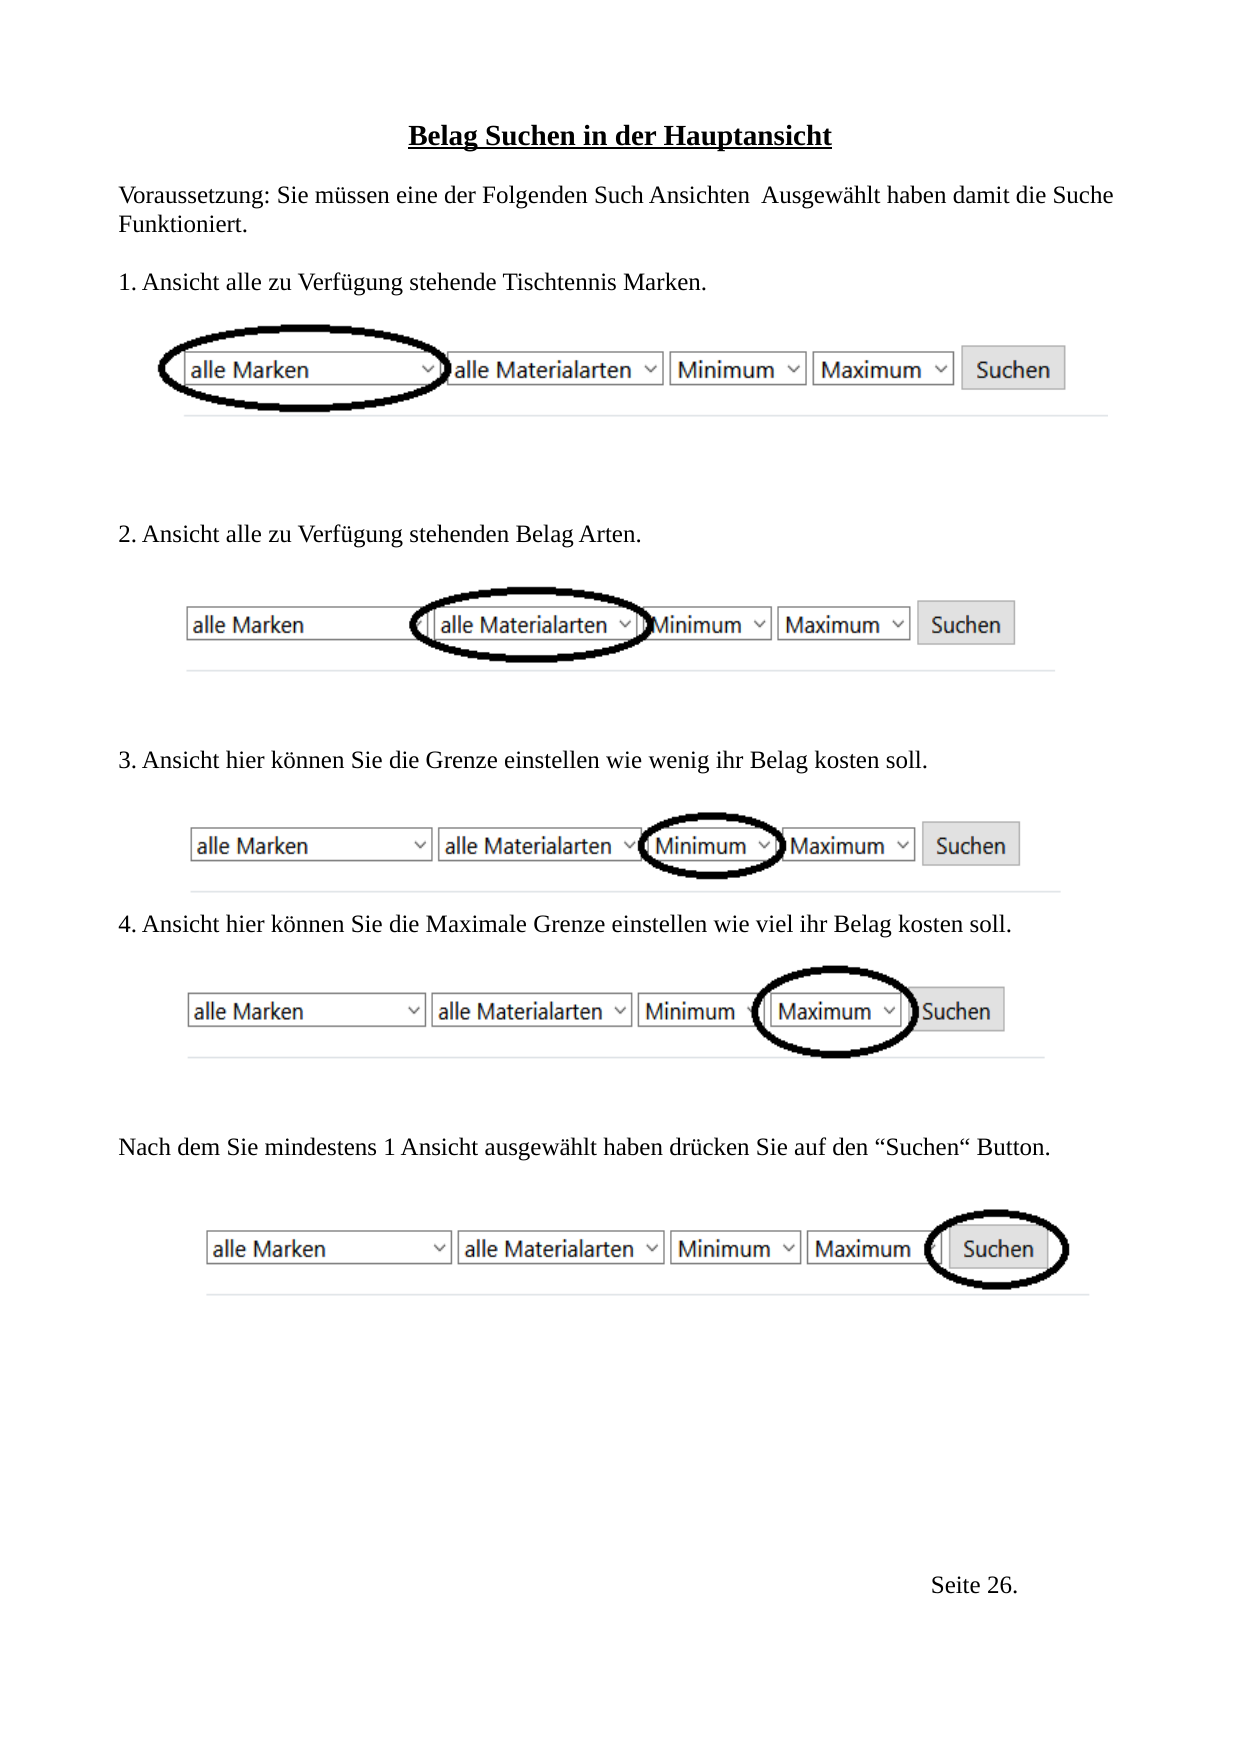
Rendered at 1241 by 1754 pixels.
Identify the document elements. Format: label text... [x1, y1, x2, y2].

text 3. Ansicht hier können Sie die Grenze einstellen wie wenig ihr Belag kosten soll. [118, 745, 1122, 774]
picture [135, 786, 1061, 909]
text Voraussetzung: Sie müssen eine der Folgenden Such Ansichten Ausgewählt haben damit die Suche Funktioniert. [118, 180, 1122, 238]
picture [131, 565, 1056, 688]
text Nach dem Sie mindestens 1 Ansicht ausgewählt haben drücken Sie auf den “Suchen“ Button. [118, 1132, 1122, 1161]
text 1. Ansicht alle zu Verfügung stehende Tischtennis Marken. [118, 267, 1122, 295]
text Belag Suchen in der Hauptansicht [118, 118, 1122, 152]
picture [150, 1189, 1090, 1312]
text Seite 26. [118, 1570, 1122, 1599]
text 2. Ansicht alle zu Verfügung stehenden Belag Arten. [118, 519, 1122, 547]
text 4. Ansicht hier können Sie die Maximale Grenze einstellen wie viel ihr Belag kosten soll. [118, 774, 1122, 937]
picture [125, 310, 1108, 433]
picture [133, 952, 1045, 1075]
